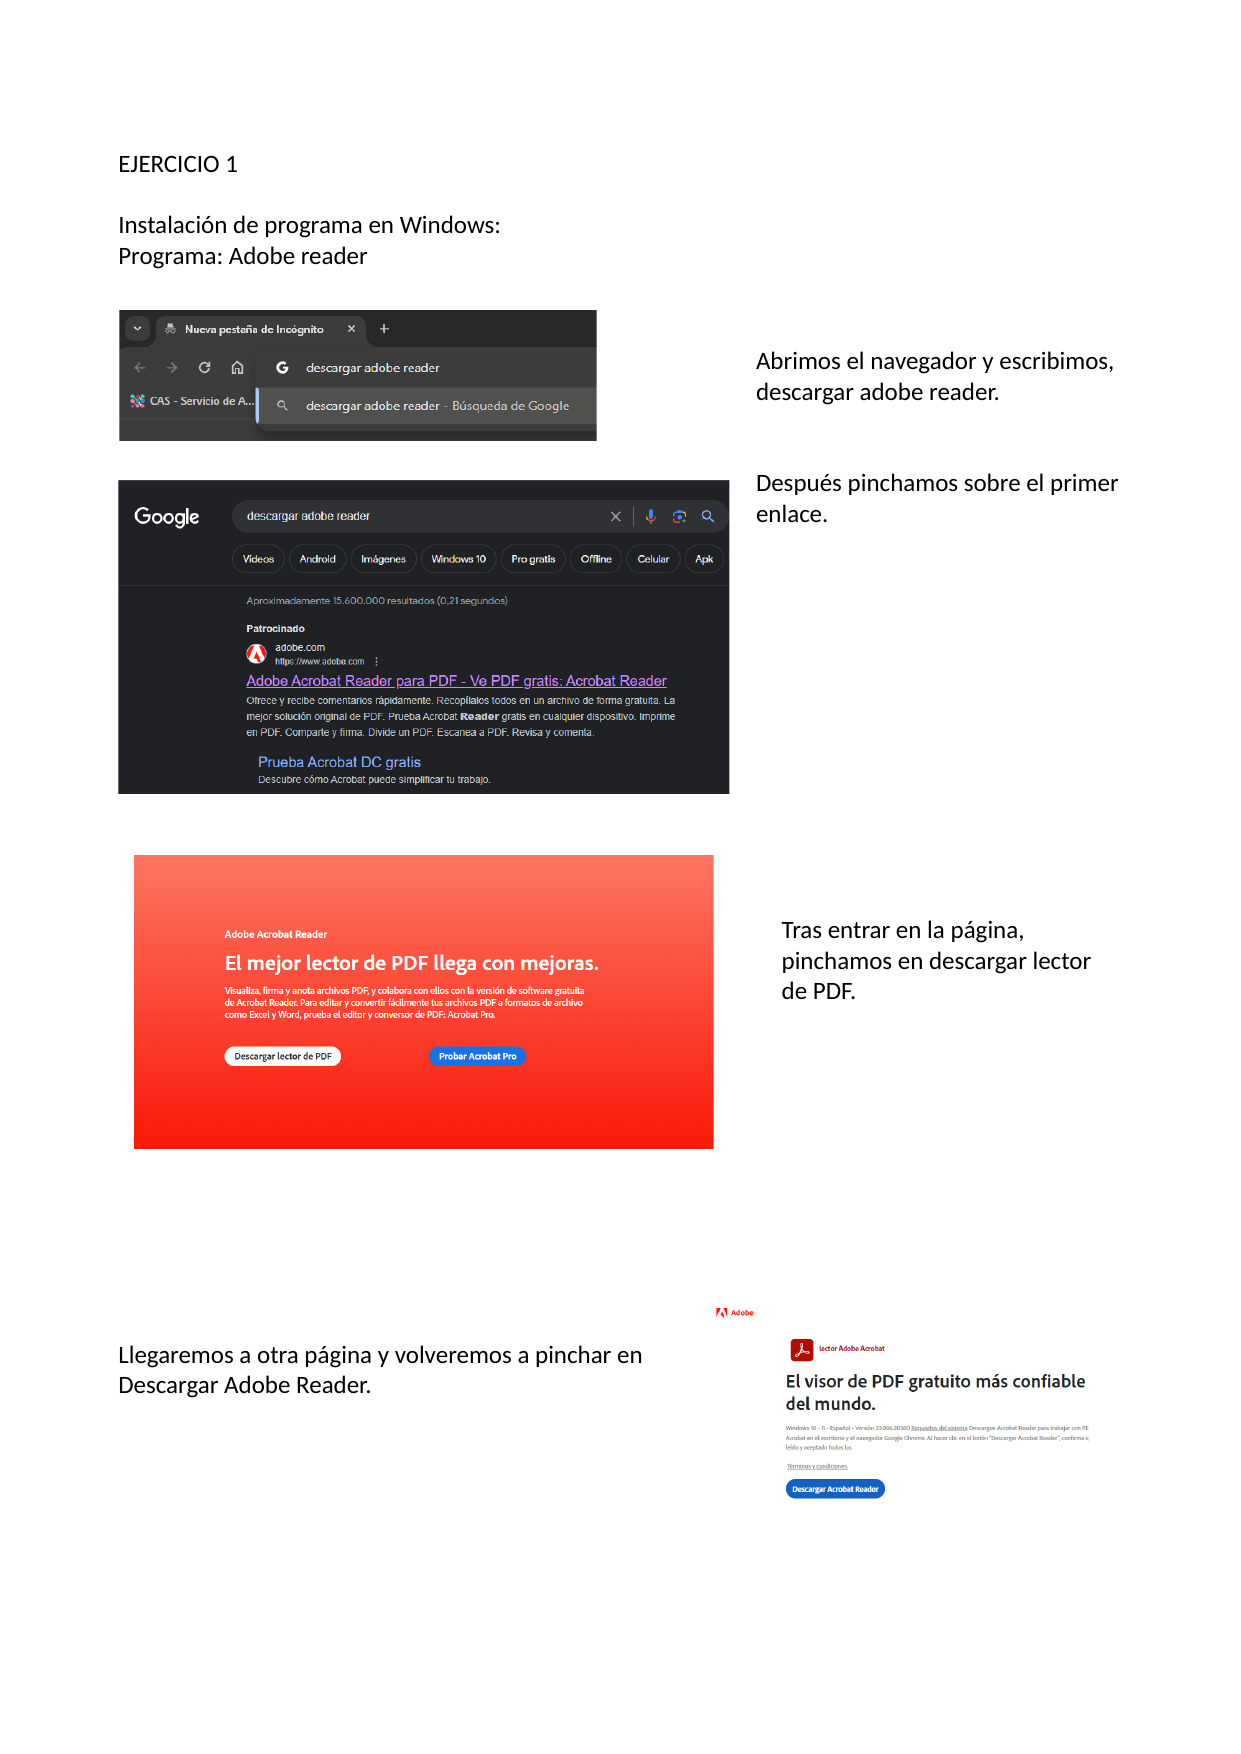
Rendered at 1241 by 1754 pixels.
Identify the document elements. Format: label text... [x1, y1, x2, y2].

text Llegaremos a otra página y volveremos a pinchar en Descargar Adobe Reader. [118, 1339, 696, 1400]
text Programa: Adobe reader [118, 240, 1122, 271]
picture [118, 480, 174, 765]
text EJERCICIO 1 [118, 149, 1122, 179]
text [697, 1339, 1122, 1400]
text Instalación de programa en Windows: [118, 210, 1122, 240]
